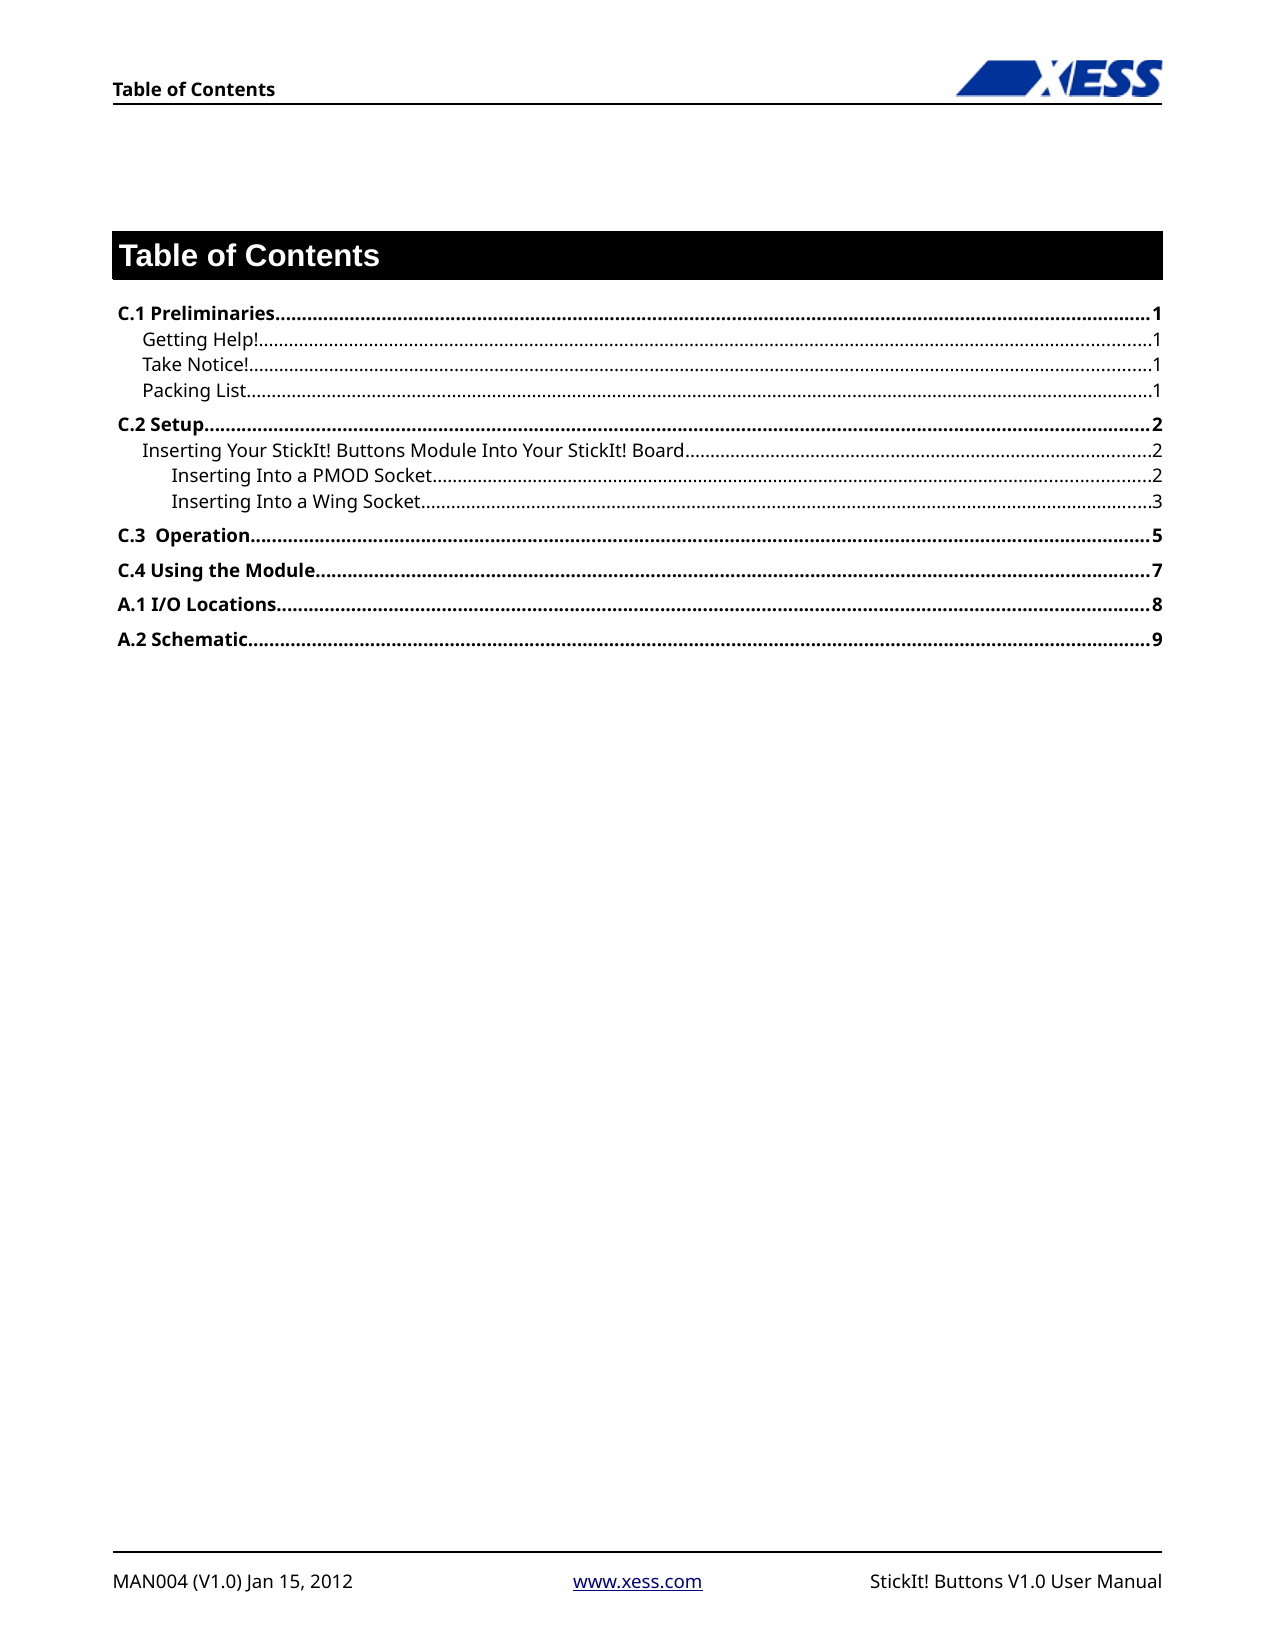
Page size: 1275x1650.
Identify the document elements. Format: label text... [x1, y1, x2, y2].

text Inserting Into a Wing Socket 3 [171, 488, 1162, 513]
text Getting Help! 1 [142, 326, 1162, 351]
text A.2 Schematic 9 [112, 626, 1162, 651]
text C.3 Operation 5 [112, 522, 1162, 548]
text A.1 I/O Locations 8 [112, 591, 1162, 617]
text C.4 Using the Module 7 [112, 557, 1162, 582]
text Packing List 1 [142, 377, 1162, 402]
text C.1 Preliminaries 1 [112, 300, 1162, 326]
text Inserting Into a PMOD Socket 2 [171, 462, 1162, 488]
text C.2 Setup 2 [112, 411, 1162, 437]
text Take Notice! 1 [142, 351, 1162, 377]
picture [955, 60, 1163, 97]
subtitle Table of Contents [114, 232, 1162, 279]
text Inserting Your StickIt! Buttons Module Into Your StickIt! Board 2 [142, 437, 1162, 462]
